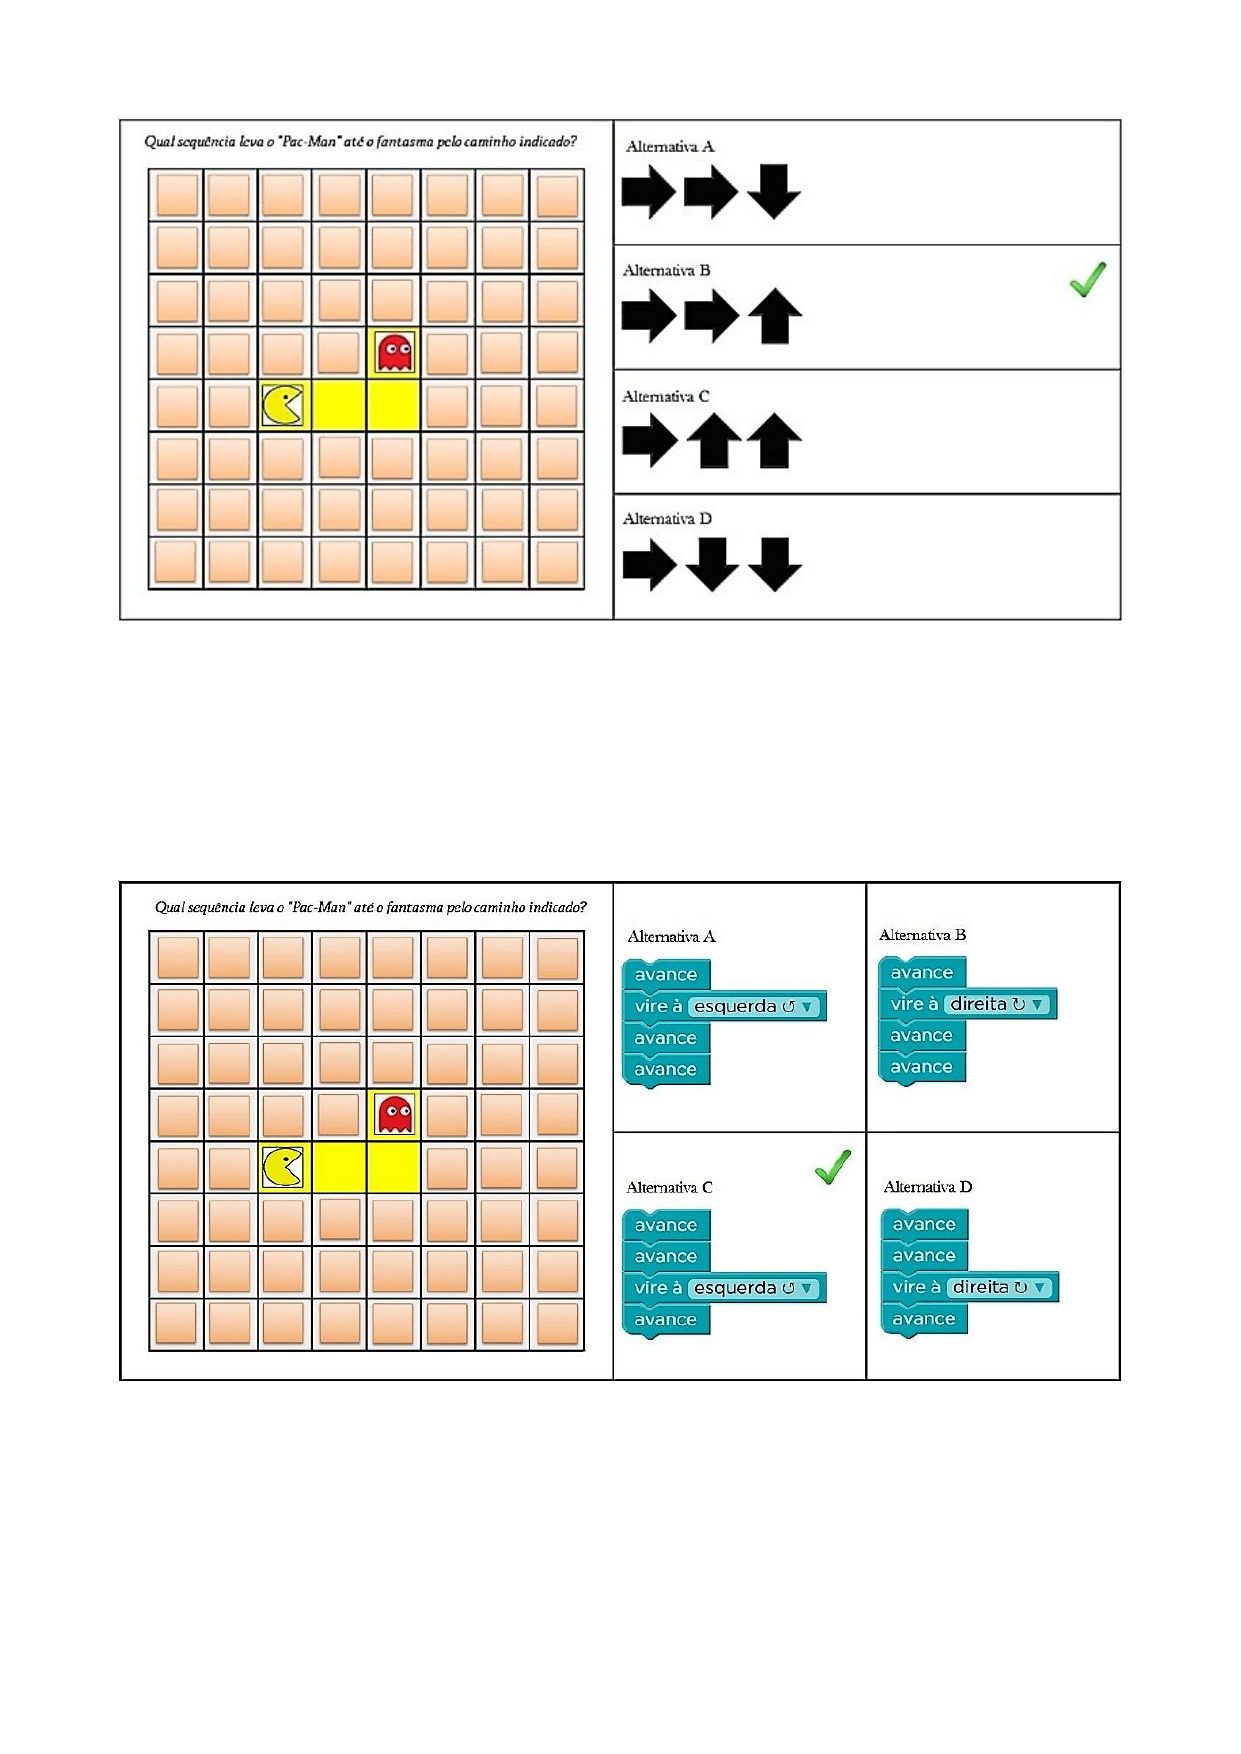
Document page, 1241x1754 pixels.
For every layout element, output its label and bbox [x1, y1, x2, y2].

picture [118, 118, 1123, 622]
picture [118, 880, 1123, 1382]
